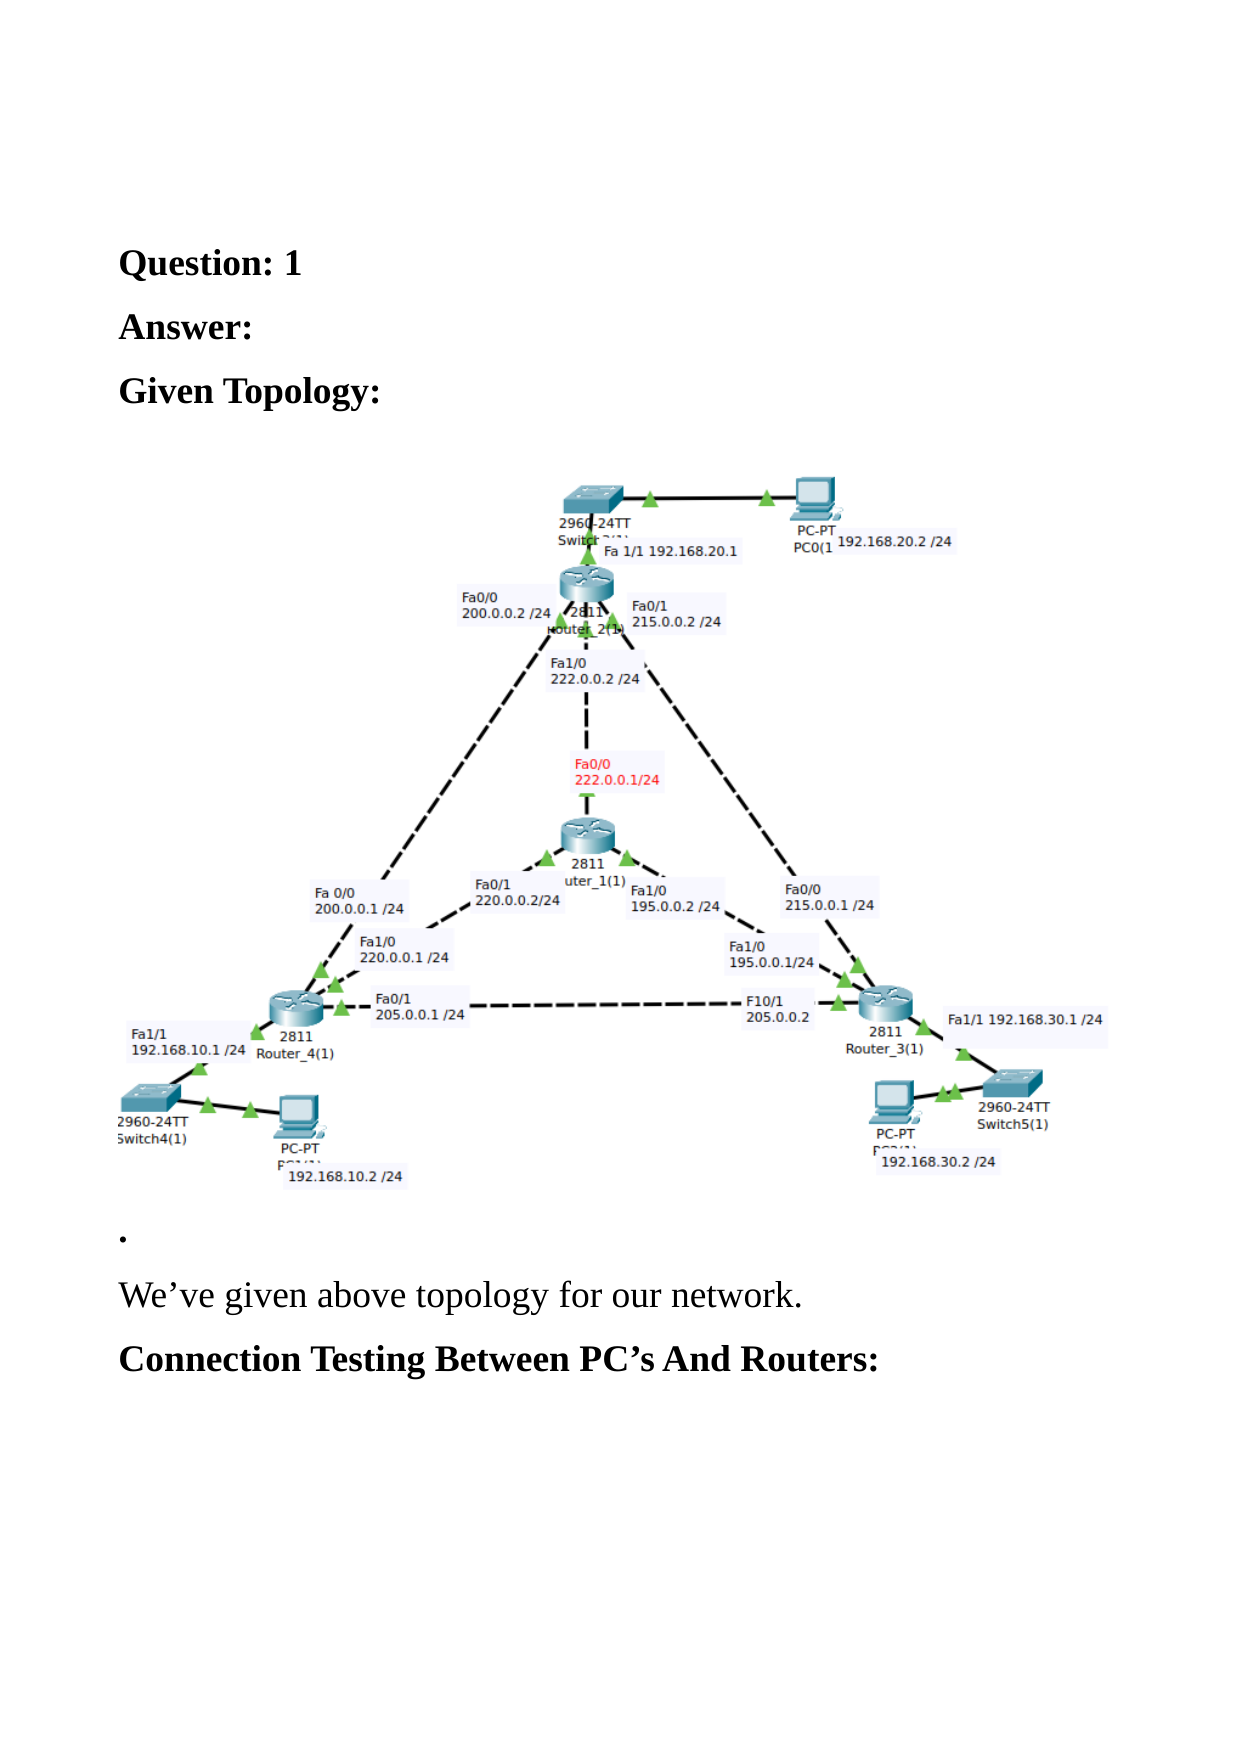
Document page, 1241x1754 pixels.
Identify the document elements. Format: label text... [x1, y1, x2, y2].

text . [118, 1202, 1122, 1251]
text We’ve given above topology for our network. [118, 1272, 1122, 1315]
text Question: 1 [118, 241, 1122, 284]
text Answer: [118, 305, 1122, 348]
text Given Topology: [118, 369, 1122, 412]
text Connection Testing Between PC’s And Routers: [118, 1336, 1122, 1379]
picture [118, 433, 1123, 1202]
